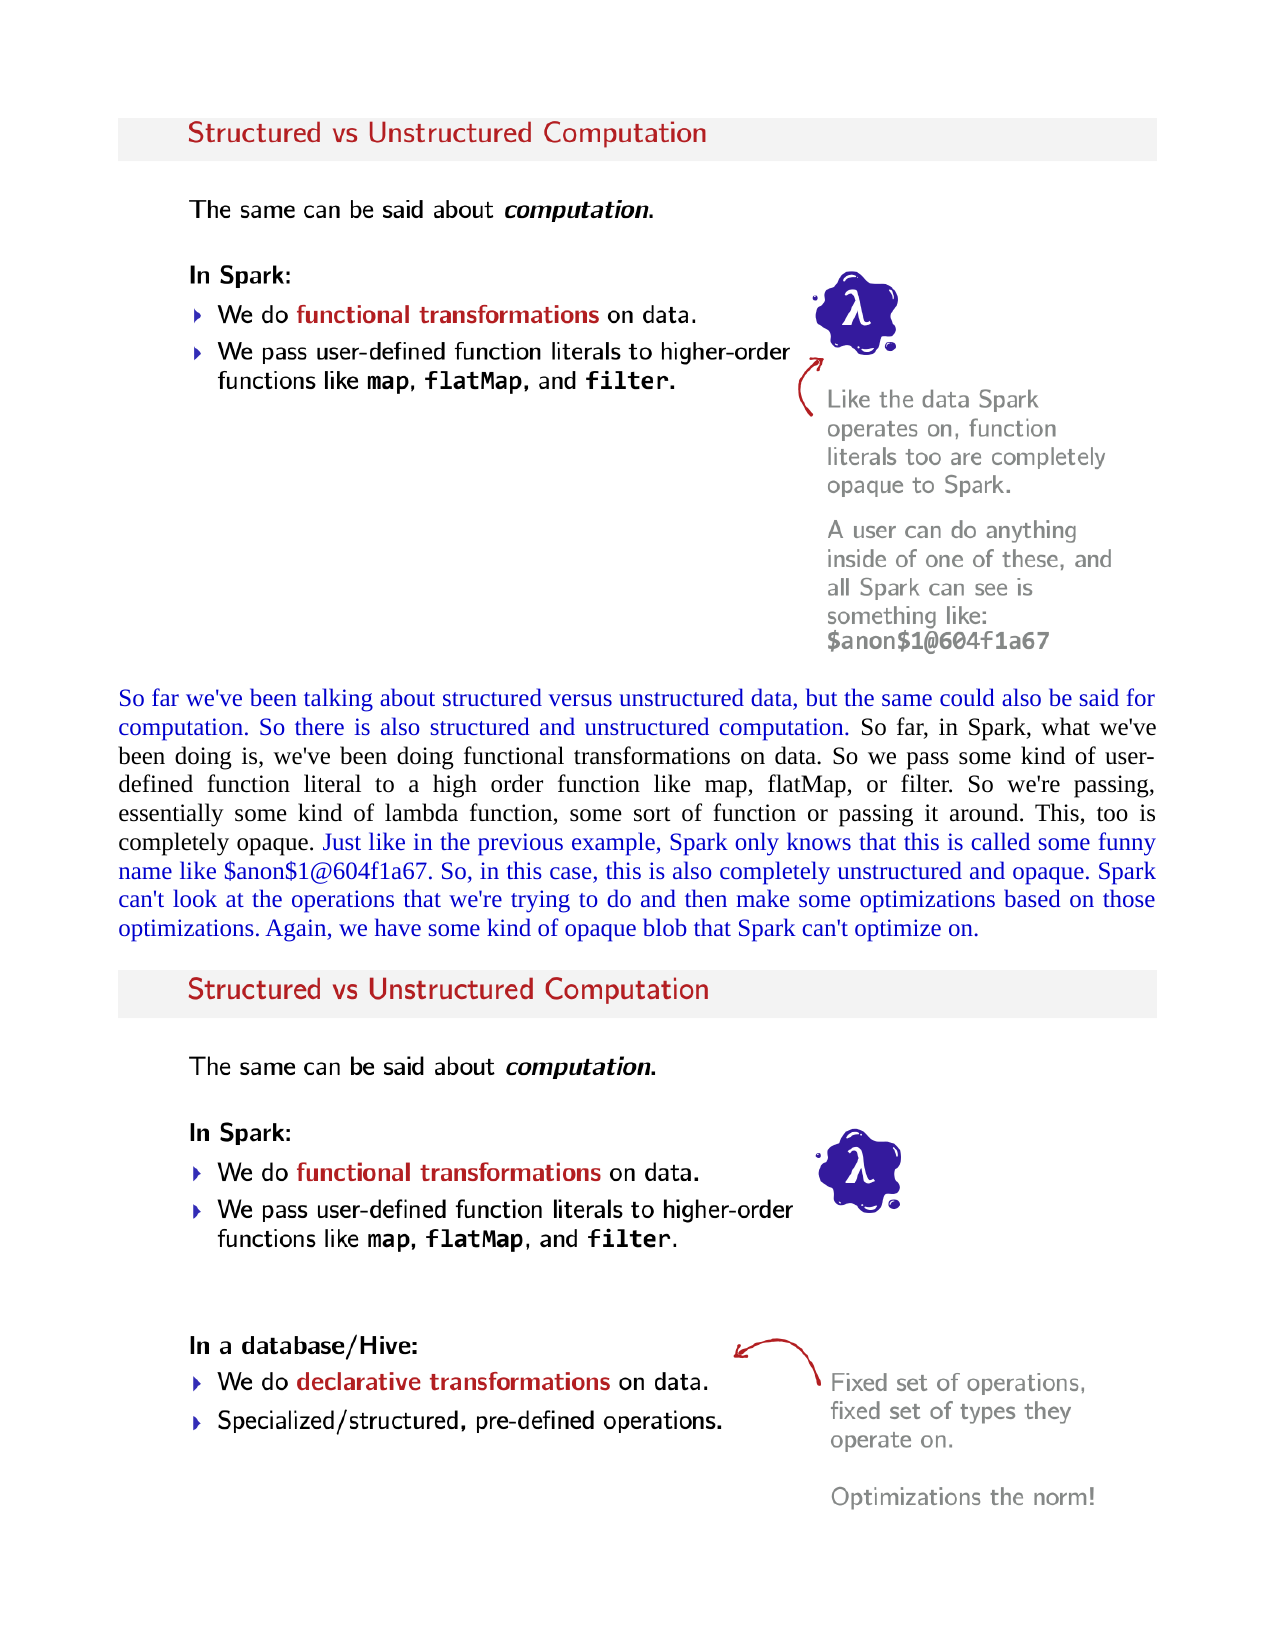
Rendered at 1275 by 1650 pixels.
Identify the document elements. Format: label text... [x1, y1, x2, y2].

picture [118, 118, 1157, 655]
picture [118, 970, 1157, 1510]
text So far we've been talking about structured versus unstructured data, but the same could also be said for computation. So there is also structured and unstructured computation. So far, in Spark, what we've been doing is, we've been doing functional transformations on data. So we pass some kind of user-defined function literal to a high order function like map, flatMap, or filter. So we're passing, essentially some kind of lambda function, some sort of function or passing it around. This, too is completely opaque. Just like in the previous example, Spark only knows that this is called some funny name like $anon$1@604f1a67. So, in this case, this is also completely unstructured and opaque. Spark can't look at the operations that we're trying to do and then make some optimizations based on those optimizations. Again, we have some kind of opaque blob that Spark can't optimize on. [118, 683, 1157, 942]
